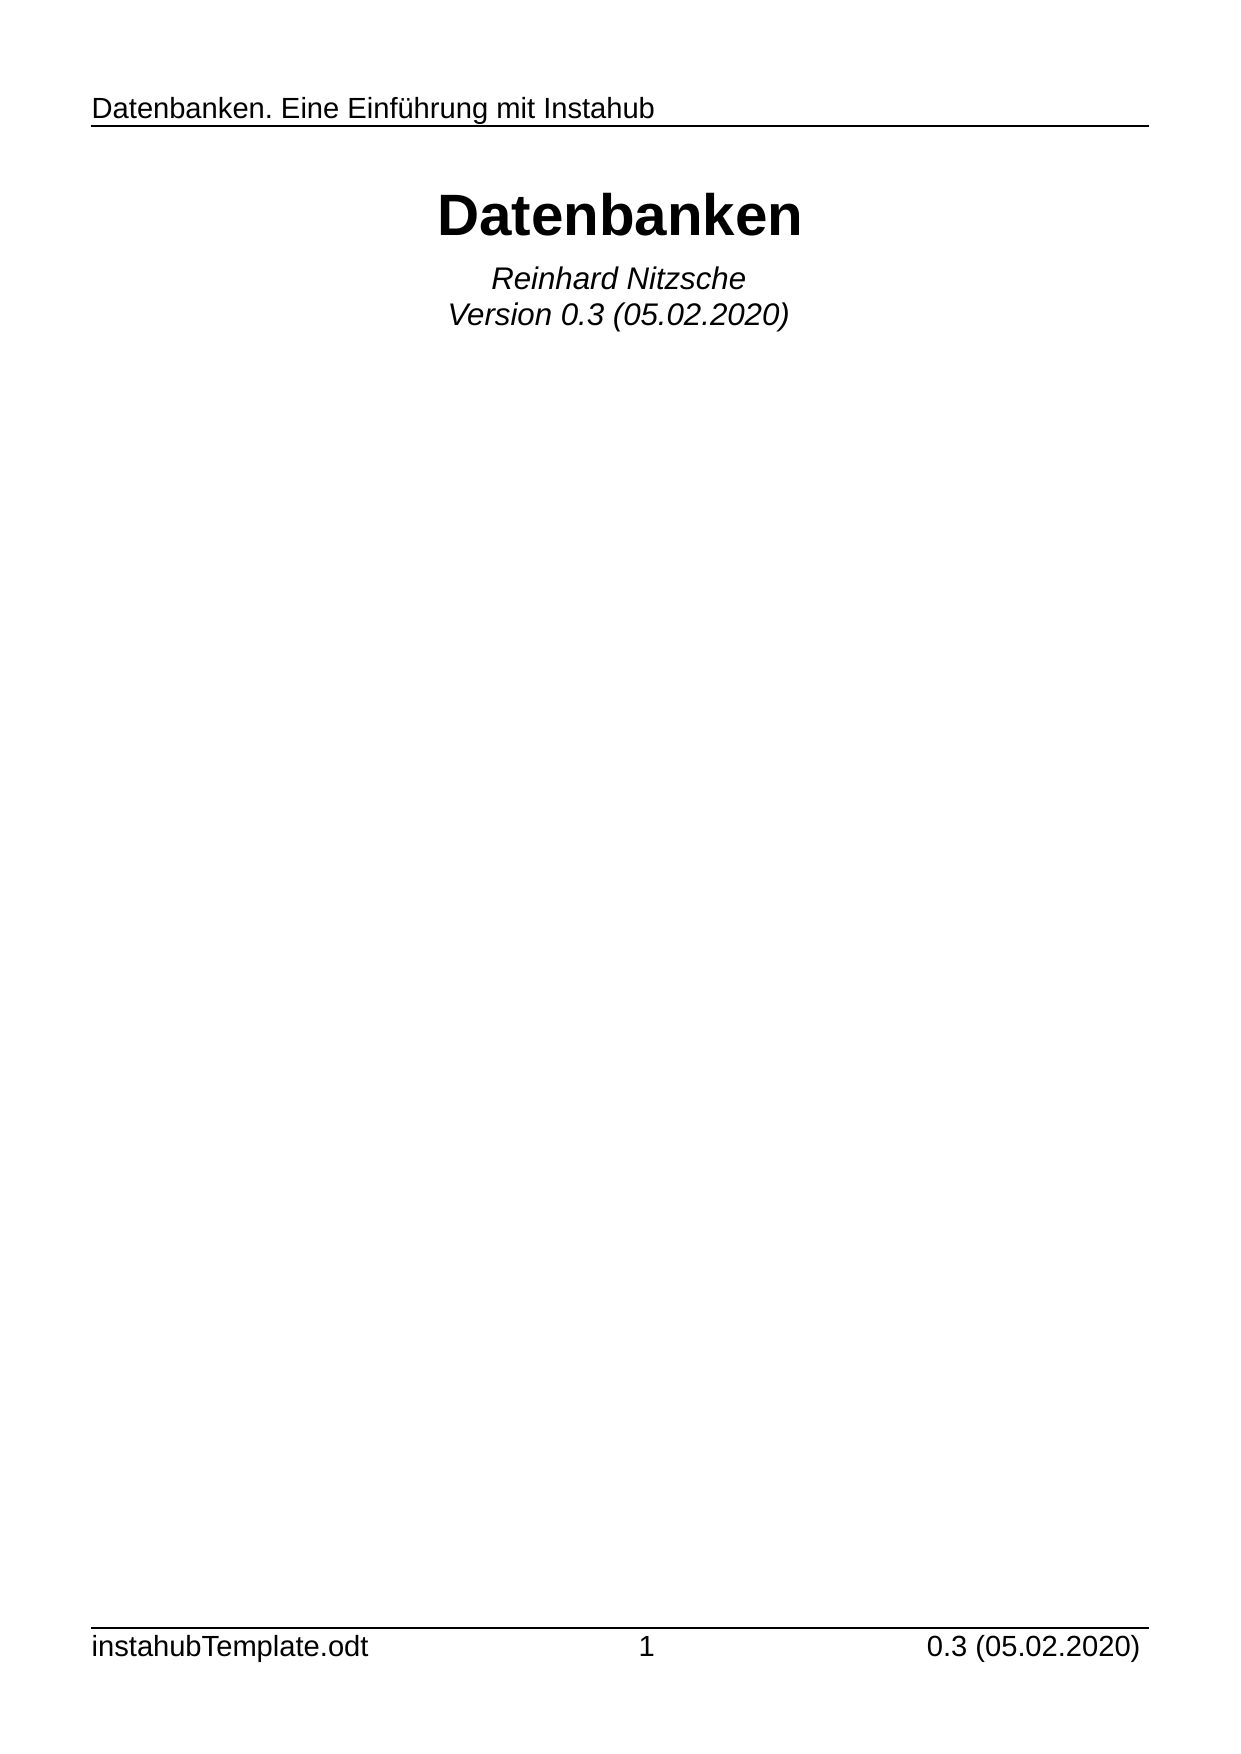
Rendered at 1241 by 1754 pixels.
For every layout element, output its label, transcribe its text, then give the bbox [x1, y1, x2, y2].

text Version 0.3 (05.02.2020) [91, 296, 1149, 332]
title Datenbanken [91, 180, 1149, 247]
text Reinhard Nitzsche [91, 260, 1149, 296]
